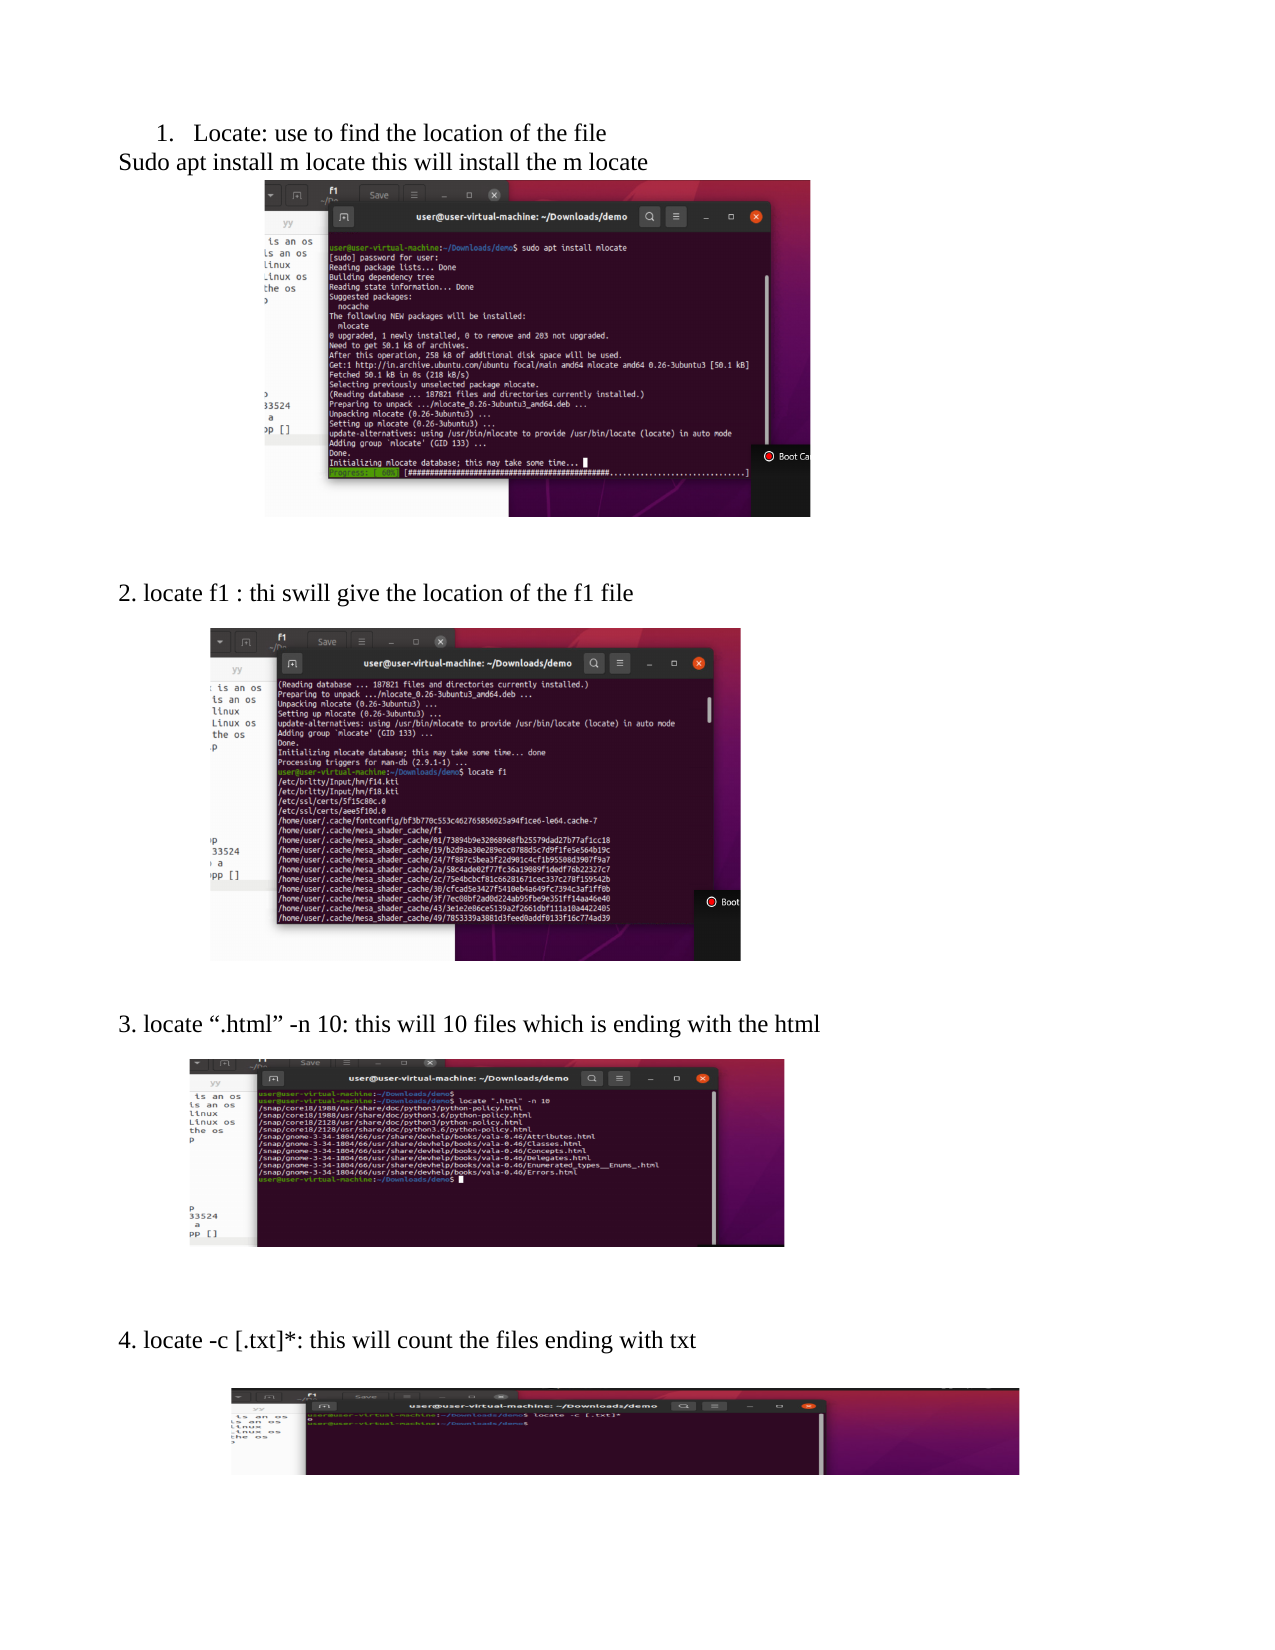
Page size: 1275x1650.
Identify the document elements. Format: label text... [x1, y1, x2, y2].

picture [231, 1388, 1020, 1475]
picture [264, 180, 811, 517]
text 3. locate “.html” -n 10: this will 10 files which is ending with the html [118, 1009, 1157, 1038]
list Locate: use to find the location of the file [156, 118, 1157, 147]
text 2. locate f1 : thi swill give the location of the f1 file [118, 578, 1157, 607]
picture [210, 628, 741, 961]
picture [189, 1059, 785, 1247]
text Sudo apt install m locate this will install the m locate [118, 147, 1157, 176]
text 4. locate -c [.txt]*: this will count the files ending with txt [118, 1326, 1157, 1354]
